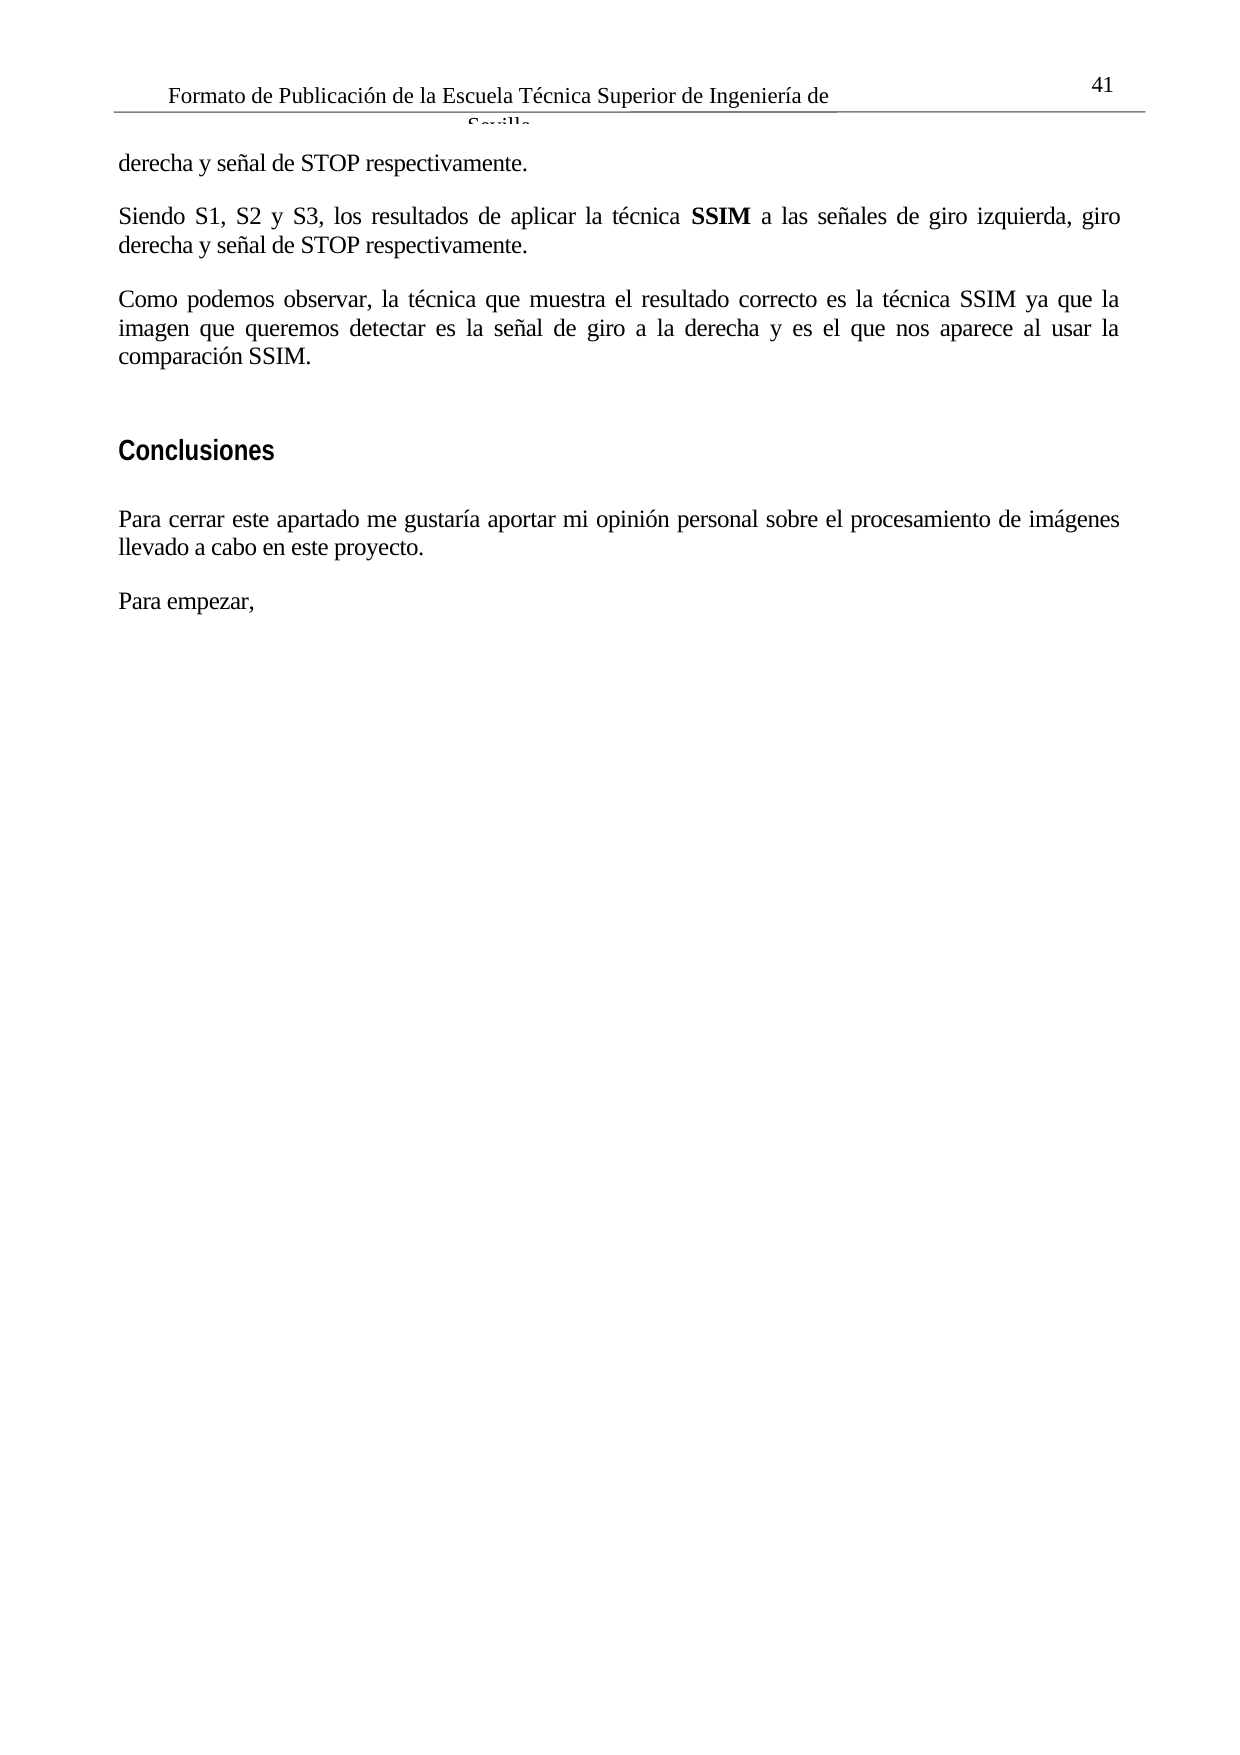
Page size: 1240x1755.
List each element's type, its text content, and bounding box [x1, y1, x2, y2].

text Para empezar, [118, 586, 1121, 615]
text Como podemos observar, la técnica que muestra el resultado correcto es la técnica SSIM ya que la imagen que queremos detectar es la señal de giro a la derecha y es el que nos aparece al usar la comparación SSIM. [118, 284, 1121, 370]
text Para cerrar este apartado me gustaría aportar mi opinión personal sobre el procesamiento de imágenes llevado a cabo en este proyecto. [118, 504, 1121, 561]
subtitle Conclusiones [118, 433, 1122, 466]
text derecha y señal de STOP respectivamente. [118, 148, 1121, 176]
text Siendo S1, S2 y S3, los resultados de aplicar la técnica SSIM a las señales de giro izquierda, giro derecha y señal de STOP respectivamente. [118, 201, 1121, 259]
